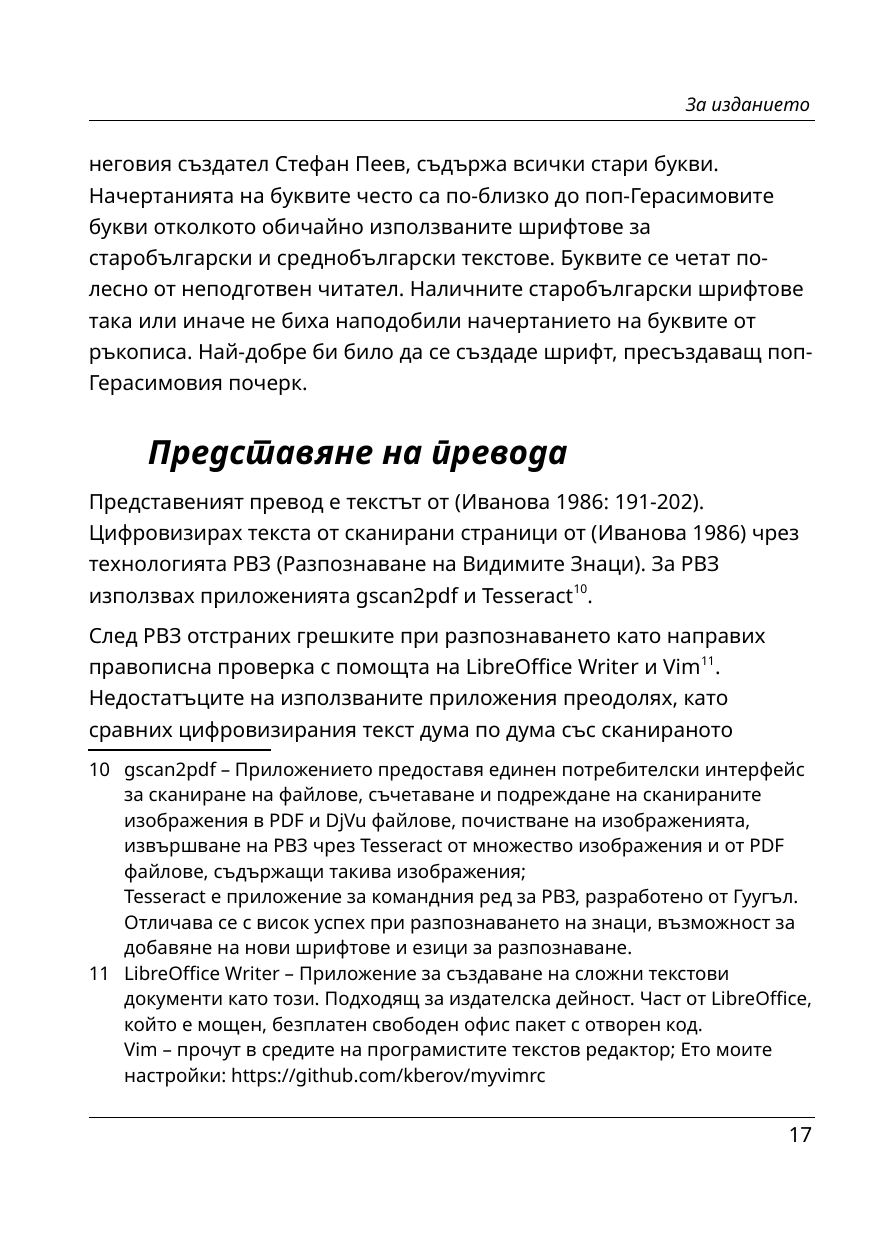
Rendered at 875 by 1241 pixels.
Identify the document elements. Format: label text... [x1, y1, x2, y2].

subtitle Представяне на превода [148, 429, 815, 474]
text gscan2pdf – Приложението предоставя единен потребителски интерфейс за сканиране на файлове, съчетаване и подреждане на сканираните изображения в PDF и DjVu файлове, почистване на изображенията, извършване на РВЗ чрез Tesseract от множество изображения и от PDF файлове, съдържащи такива изображения; [88, 756, 815, 884]
text След РВЗ отстраних грешките при разпознаването като направих правописна проверка с помощта на LibreOffice Writer и Vim. Недостатъците на използваните приложения преодолях, като сравних цифровизирания текст дума по дума със сканираното [88, 621, 815, 743]
text Представеният превод е текстът от (Иванова 1986: 191-202). Цифровизирах текста от сканирани страници от (Иванова 1986) чрез технологията РВЗ (Разпознаване на Видимите Знаци). За РВЗ използвах приложенията gscan2pdf и Tesseract. [88, 487, 815, 609]
text неговия създател Стефан Пеев, съдържа всички стари букви. Начертанията на буквите често са по-близко до поп-Герасимовите букви отколкото обичайно използваните шрифтове за старобългарски и среднобългарски текстове. Буквите се четат по-лесно от неподготвен читател. Наличните старобългарски шрифтове така или иначе не биха наподобили начертанието на буквите от ръкописа. Най-добре би било да се създаде шрифт, пресъздаващ поп-Герасимовия почерк. [88, 149, 815, 397]
text Vim – прочут в средите на програмистите текстов редактор; Ето моите настройки: https://github.com/kberov/myvimrc [88, 1037, 815, 1088]
text Tesseract е приложение за командния ред за РВЗ, разработено от Гуугъл. Отличава се с висок успех при разпознаването на знаци, възможност за добавяне на нови шрифтове и езици за разпознаване. [88, 884, 815, 960]
text LibreOffice Writer – Приложение за създаване на сложни текстови документи като този. Подходящ за издателска дейност. Част от LibreOffice, който е мощен, безплатен свободен офис пакет с отворен код. [88, 960, 815, 1037]
